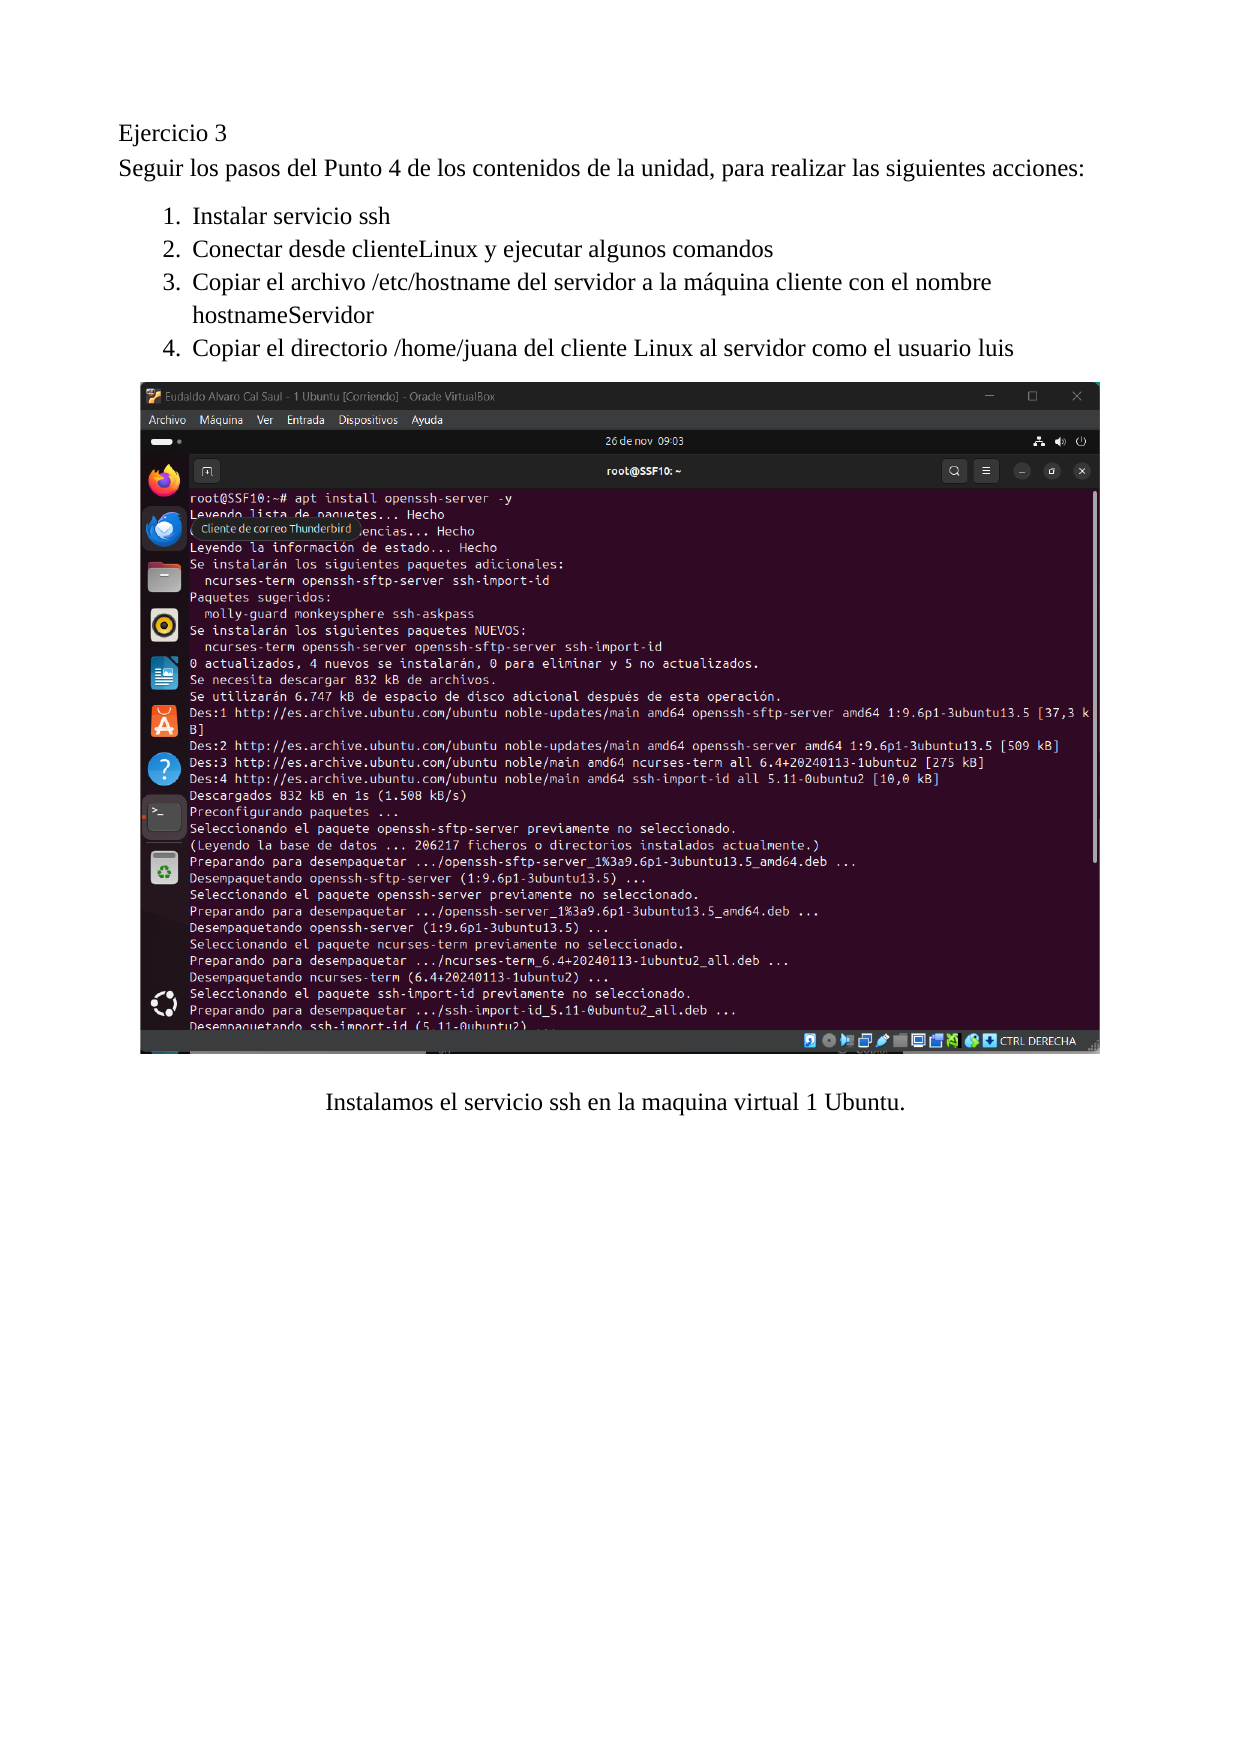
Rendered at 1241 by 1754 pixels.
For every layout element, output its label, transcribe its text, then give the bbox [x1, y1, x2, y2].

list Instalar servicio ssh [162, 201, 1122, 229]
text Seguir los pasos del Punto 4 de los contenidos de la unidad, para realizar las siguientes acciones: [118, 153, 1122, 182]
list Copiar el archivo /etc/hostname del servidor a la máquina cliente con el nombre hostnameServidor [162, 267, 1122, 328]
list Conectar desde clienteLinux y ejecutar algunos comandos [162, 234, 1122, 262]
subtitle Ejercicio 3 [118, 118, 1122, 147]
list Copiar el directorio /home/juana del cliente Linux al servidor como el usuario luis [162, 333, 1122, 362]
picture [140, 382, 1100, 1054]
